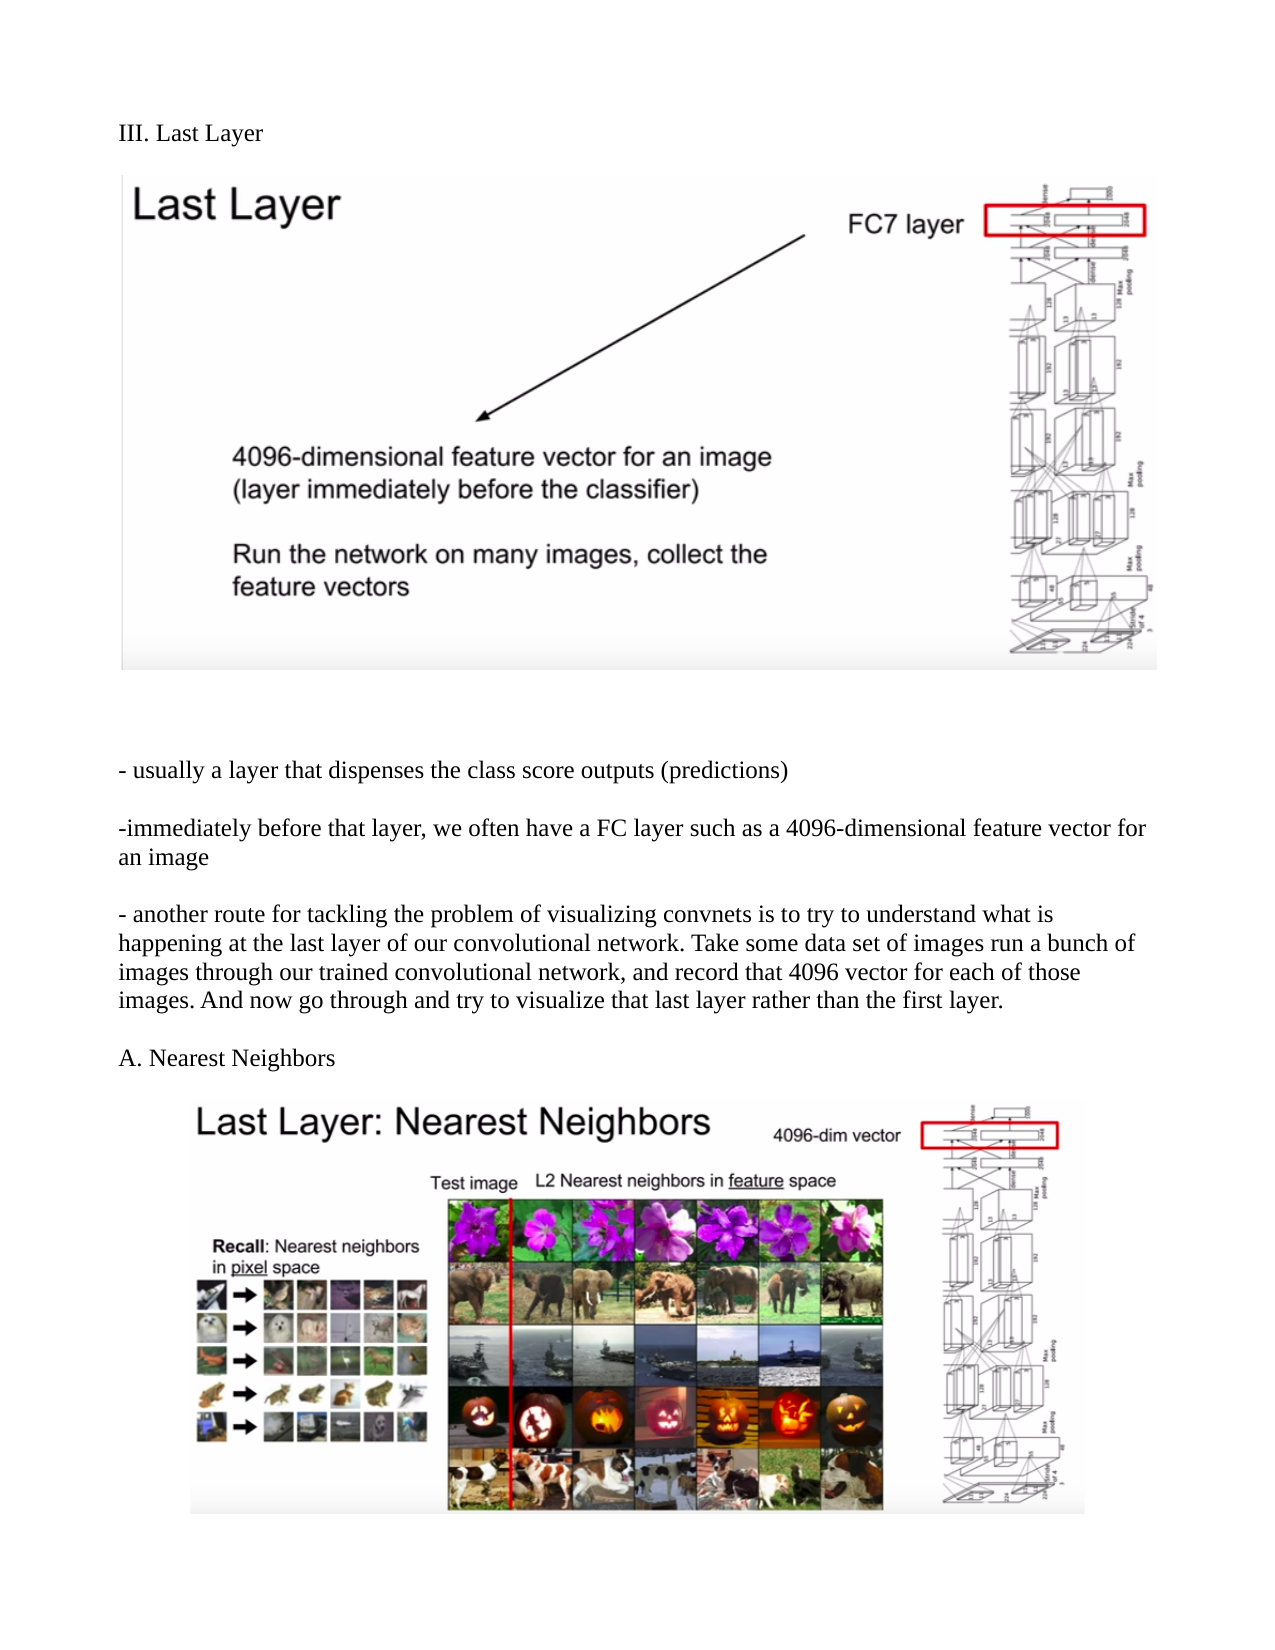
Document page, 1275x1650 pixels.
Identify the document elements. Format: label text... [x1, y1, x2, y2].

text A. Nearest Neighbors [118, 1043, 1157, 1072]
picture [118, 175, 1157, 670]
text - another route for tackling the problem of visualizing convnets is to try to understand what is happening at the last layer of our convolutional network. Take some data set of images run a bunch of images through our trained convolutional network, and record that 4096 vector for each of those images. And now go through and try to visualize that last layer rather than the first layer. [118, 899, 1157, 1014]
text - usually a layer that dispenses the class score outputs (predictions) [118, 755, 1157, 784]
text III. Last Layer [118, 118, 1157, 147]
text -immediately before that layer, we often have a FC layer such as a 4096-dimensional feature vector for an image [118, 813, 1157, 870]
picture [190, 1100, 1085, 1514]
